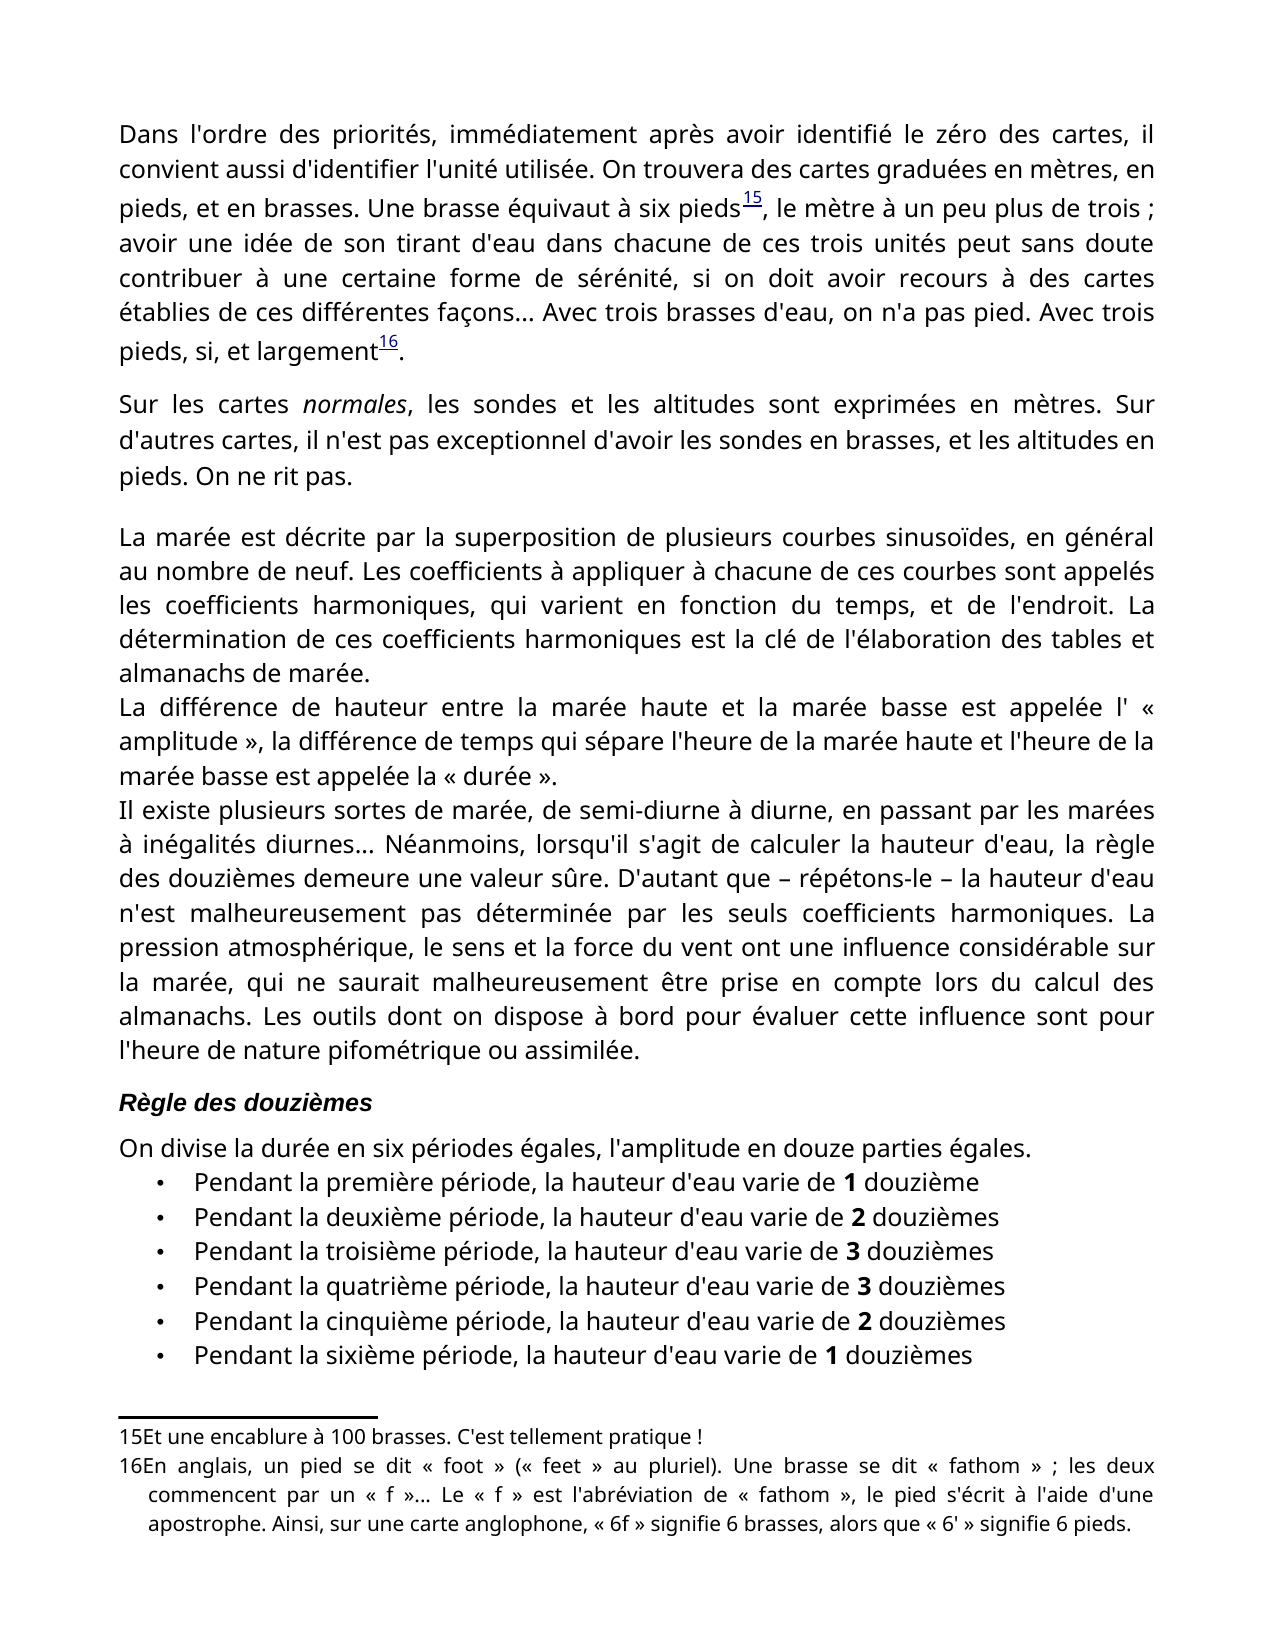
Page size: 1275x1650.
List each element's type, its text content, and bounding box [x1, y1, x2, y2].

list Pendant la deuxième période, la hauteur d'eau varie de 2 douzièmes [156, 1199, 1156, 1233]
list Pendant la cinquième période, la hauteur d'eau varie de 2 douzièmes [156, 1303, 1156, 1337]
text 15Et une encablure à 100 brasses. C'est tellement pratique ! [119, 1422, 1156, 1451]
text 16En anglais, un pied se dit « foot » (« feet » au pluriel). Une brasse se dit « fathom » ; les deux commencent par un « f »... Le « f » est l'abréviation de « fathom », le pied s'écrit à l'aide d'une apostrophe. Ainsi, sur une carte anglophone, « 6f » signifie 6 brasses, alors que « 6' » signifie 6 pieds. [118, 1451, 1156, 1538]
text La différence de hauteur entre la marée haute et la marée basse est appelée l' « amplitude », la différence de temps qui sépare l'heure de la marée haute et l'heure de la marée basse est appelée la « durée ». [119, 690, 1156, 792]
text Dans l'ordre des priorités, immédiatement après avoir identifié le zéro des cartes, il convient aussi d'identifier l'unité utilisée. On trouvera des cartes graduées en mètres, en pieds, et en brasses. Une brasse équivaut à six pieds15, le mètre à un peu plus de trois ; avoir une idée de son tirant d'eau dans chacune de ces trois unités peut sans doute contribuer à une certaine forme de sérénité, si on doit avoir recours à des cartes établies de ces différentes façons... Avec trois brasses d'eau, on n'a pas pied. Avec trois pieds, si, et largement16. [119, 117, 1156, 369]
list Pendant la troisième période, la hauteur d'eau varie de 3 douzièmes [156, 1234, 1156, 1268]
list Pendant la quatrième période, la hauteur d'eau varie de 3 douzièmes [156, 1269, 1156, 1303]
text Règle des douzièmes [119, 1088, 1156, 1117]
list Pendant la première période, la hauteur d'eau varie de 1 douzième [156, 1164, 1156, 1198]
text La marée est décrite par la superposition de plusieurs courbes sinusoïdes, en général au nombre de neuf. Les coefficients à appliquer à chacune de ces courbes sont appelés les coefficients harmoniques, qui varient en fonction du temps, et de l'endroit. La détermination de ces coefficients harmoniques est la clé de l'élaboration des tables et almanachs de marée. [119, 519, 1156, 690]
text On divise la durée en six périodes égales, l'amplitude en douze parties égales. [119, 1130, 1156, 1164]
text Sur les cartes normales, les sondes et les altitudes sont exprimées en mètres. Sur d'autres cartes, il n'est pas exceptionnel d'avoir les sondes en brasses, et les altitudes en pieds. On ne rit pas. [119, 387, 1156, 492]
text Il existe plusieurs sortes de marée, de semi-diurne à diurne, en passant par les marées à inégalités diurnes... Néanmoins, lorsqu'il s'agit de calculer la hauteur d'eau, la règle des douzièmes demeure une valeur sûre. D'autant que – répétons-le – la hauteur d'eau n'est malheureusement pas déterminée par les seuls coefficients harmoniques. La pression atmosphérique, le sens et la force du vent ont une influence considérable sur la marée, qui ne saurait malheureusement être prise en compte lors du calcul des almanachs. Les outils dont on dispose à bord pour évaluer cette influence sont pour l'heure de nature pifométrique ou assimilée. [119, 792, 1156, 1067]
list Pendant la sixième période, la hauteur d'eau varie de 1 douzièmes [156, 1338, 1156, 1372]
